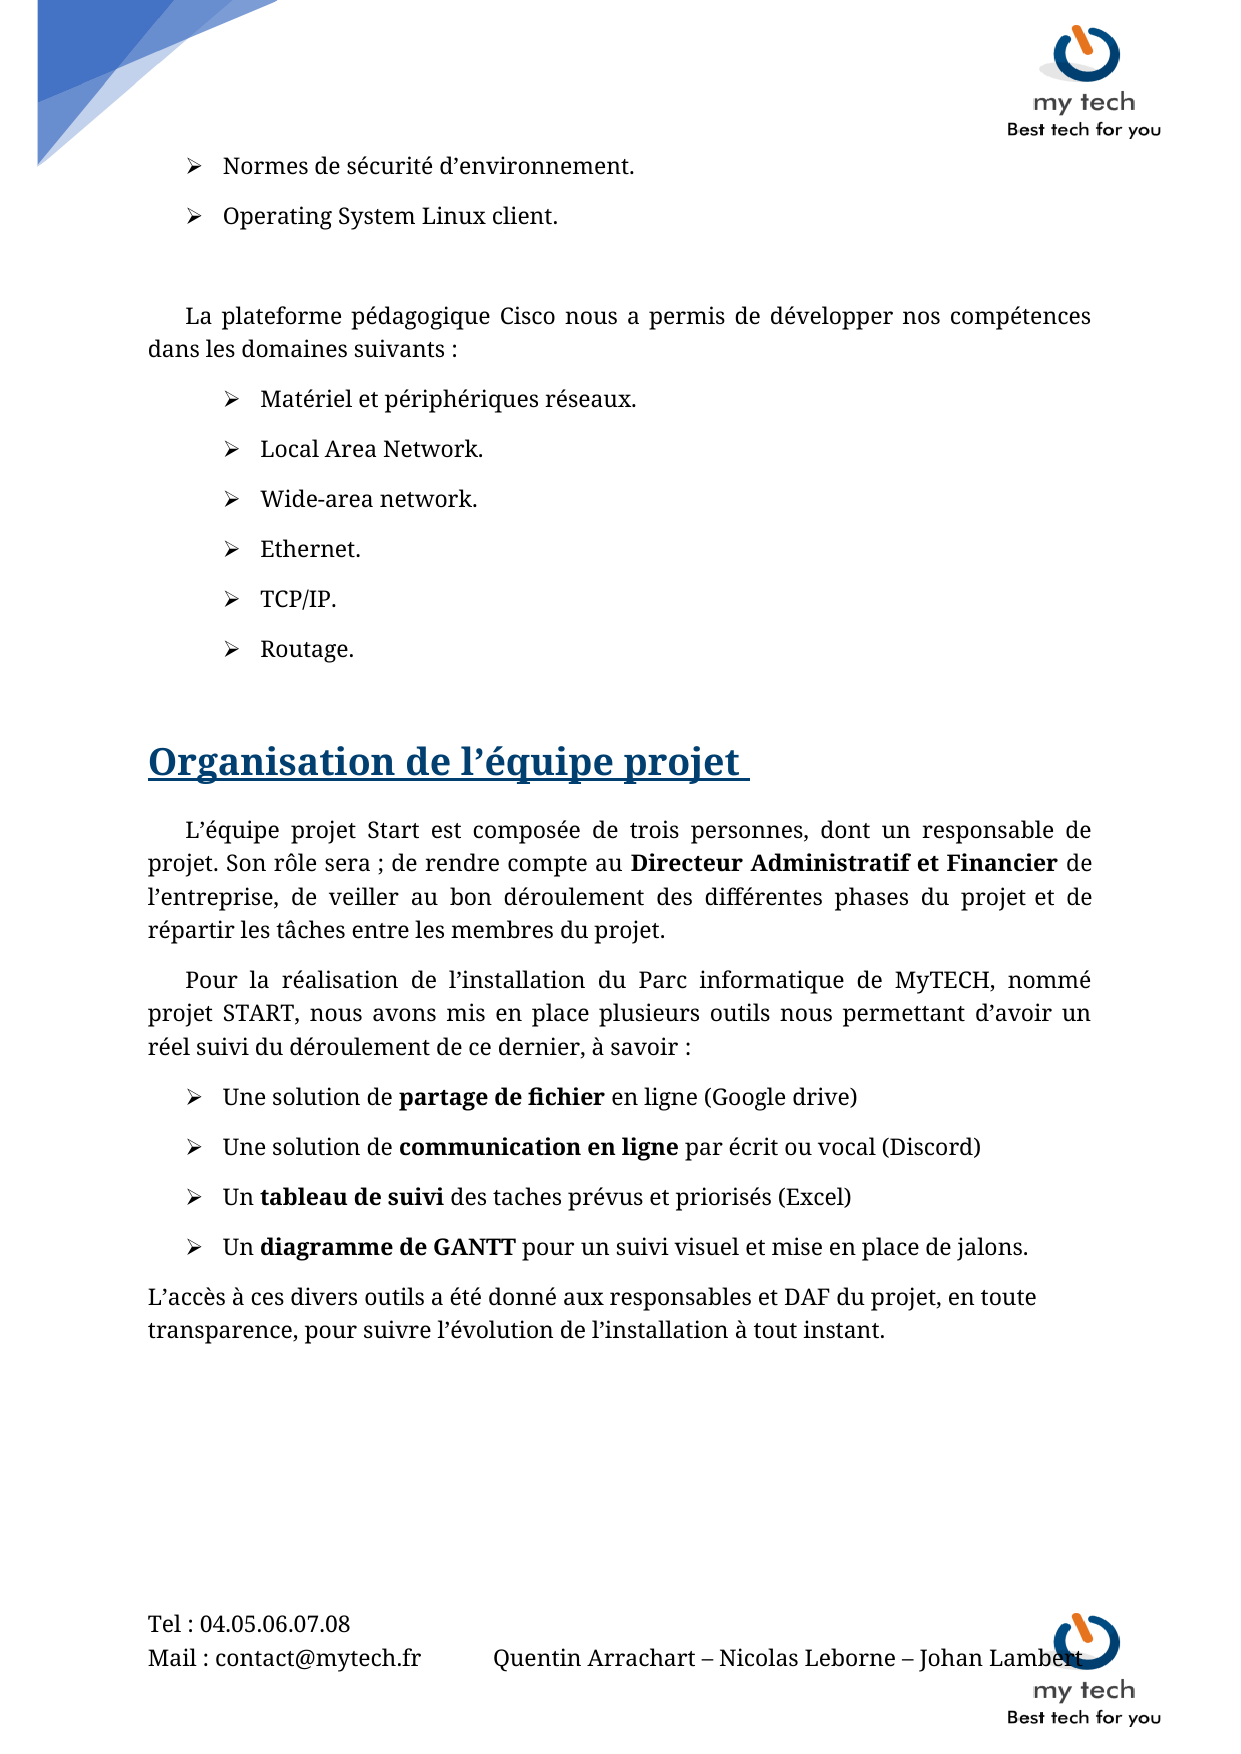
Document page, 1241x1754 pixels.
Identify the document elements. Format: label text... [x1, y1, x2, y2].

list TCP/IP. [223, 581, 1093, 614]
list Routage. [223, 631, 1093, 664]
text L’accès à ces divers outils a été donné aux responsables et DAF du projet, en toute transparence, pour suivre l’évolution de l’installation à tout instant. [148, 1278, 1093, 1345]
list Normes de sécurité d’environnement. [185, 148, 1093, 181]
list Une solution de partage de fichier en ligne (Google drive) [185, 1078, 1093, 1112]
list Un tableau de suivi des taches prévus et priorisés (Excel) [185, 1178, 1093, 1212]
text La plateforme pédagogique Cisco nous a permis de développer nos compétences dans les domaines suivants : [148, 298, 1093, 364]
list Operating System Linux client. [185, 198, 1093, 231]
list Un diagramme de GANTT pour un suivi visuel et mise en place de jalons. [185, 1228, 1093, 1262]
text L’équipe projet Start est composée de trois personnes, dont un responsable de projet. Son rôle sera ; de rendre compte au Directeur Administratif et Financier de l’entreprise, de veiller au bon déroulement des différentes phases du projet et de répartir les tâches entre les membres du projet. [148, 812, 1093, 945]
list Matériel et périphériques réseaux. [223, 381, 1093, 414]
text Pour la réalisation de l’installation du Parc informatique de MyTECH, nommé projet START, nous avons mis en place plusieurs outils nous permettant d’avoir un réel suivi du déroulement de ce dernier, à savoir : [148, 962, 1093, 1062]
list Local Area Network. [223, 431, 1093, 464]
list Une solution de communication en ligne par écrit ou vocal (Discord) [185, 1128, 1093, 1162]
list Ethernet. [223, 531, 1093, 564]
list Wide-area network. [223, 481, 1093, 514]
subtitle Organisation de l’équipe projet [148, 735, 1093, 786]
